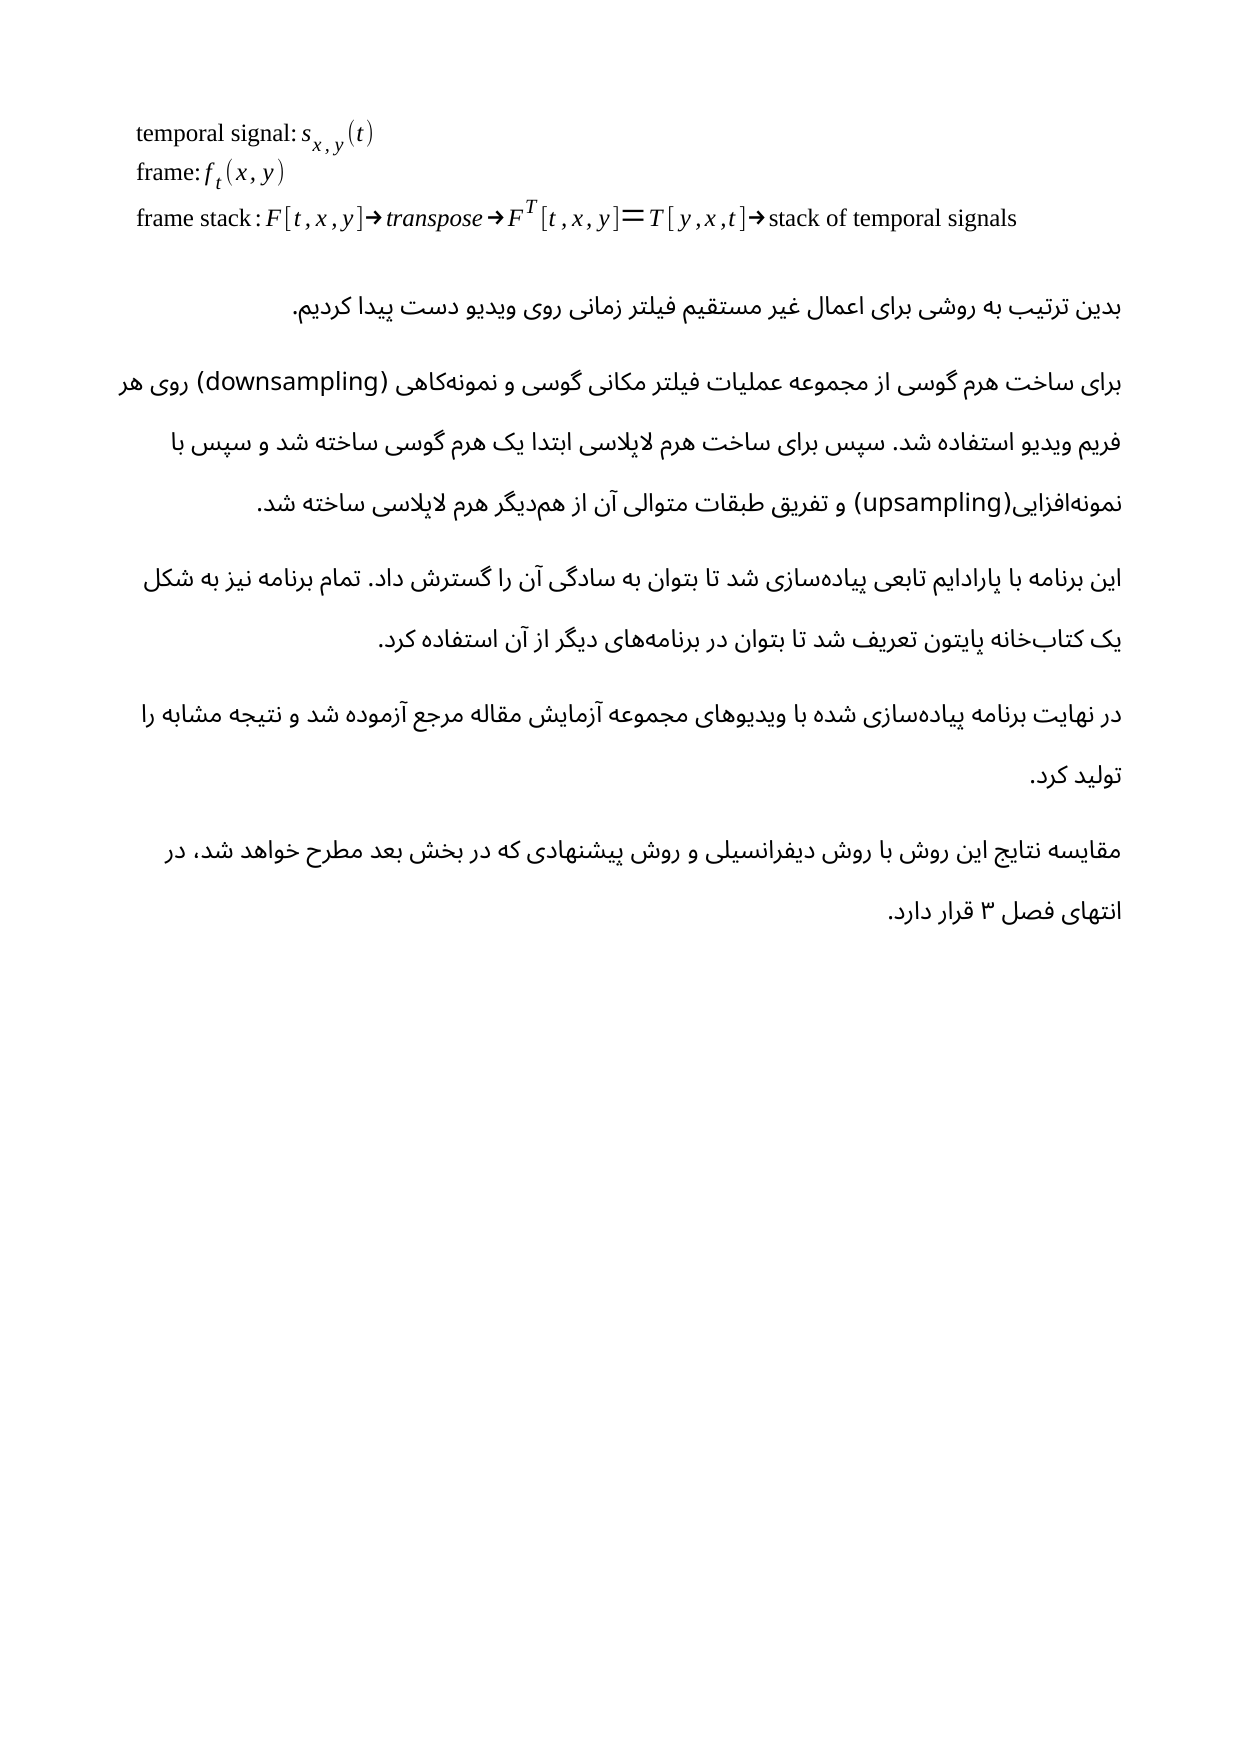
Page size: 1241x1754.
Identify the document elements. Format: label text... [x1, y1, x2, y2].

text بدین ترتیب به روشی برای اعمال غیر مستقیم فیلتر زمانی روی ویدیو دست پیدا کردیم. [118, 280, 1122, 333]
text این برنامه با پارادایم تابعی پیاده‌سازی شد تا بتوان به سادگی آن را گسترش داد. تمام برنامه نیز به شکل یک کتاب‌خانه پایتون تعریف شد تا بتوان در برنامه‌های دیگر از آن استفاده کرد. [118, 552, 1122, 666]
text برای ساخت هرم گوسی از مجموعه عملیات فیلتر مکانی گوسی و نمونه‌کاهی (downsampling) روی هر فریم ویدیو استفاده شد. سپس برای ساخت هرم لاپلاسی ابتدا یک هرم گوسی ساخته شد و سپس با نمونه‌افزایی(upsampling) و تفریق طبقات متوالی آن از هم‌دیگر هرم لاپلاسی ساخته شد. [118, 356, 1122, 530]
text مقایسه نتایج این روش با روش دیفرانسیلی و روش پیشنهادی که در بخش بعد مطرح خواهد شد، در انتهای فصل ۳ قرار دارد. [118, 824, 1122, 938]
text در نهایت برنامه پیاده‌سازی شده با ویدیوهای مجموعه آزمایش مقاله مرجع آزموده شد و نتیجه مشابه را تولید کرد. [118, 688, 1122, 802]
